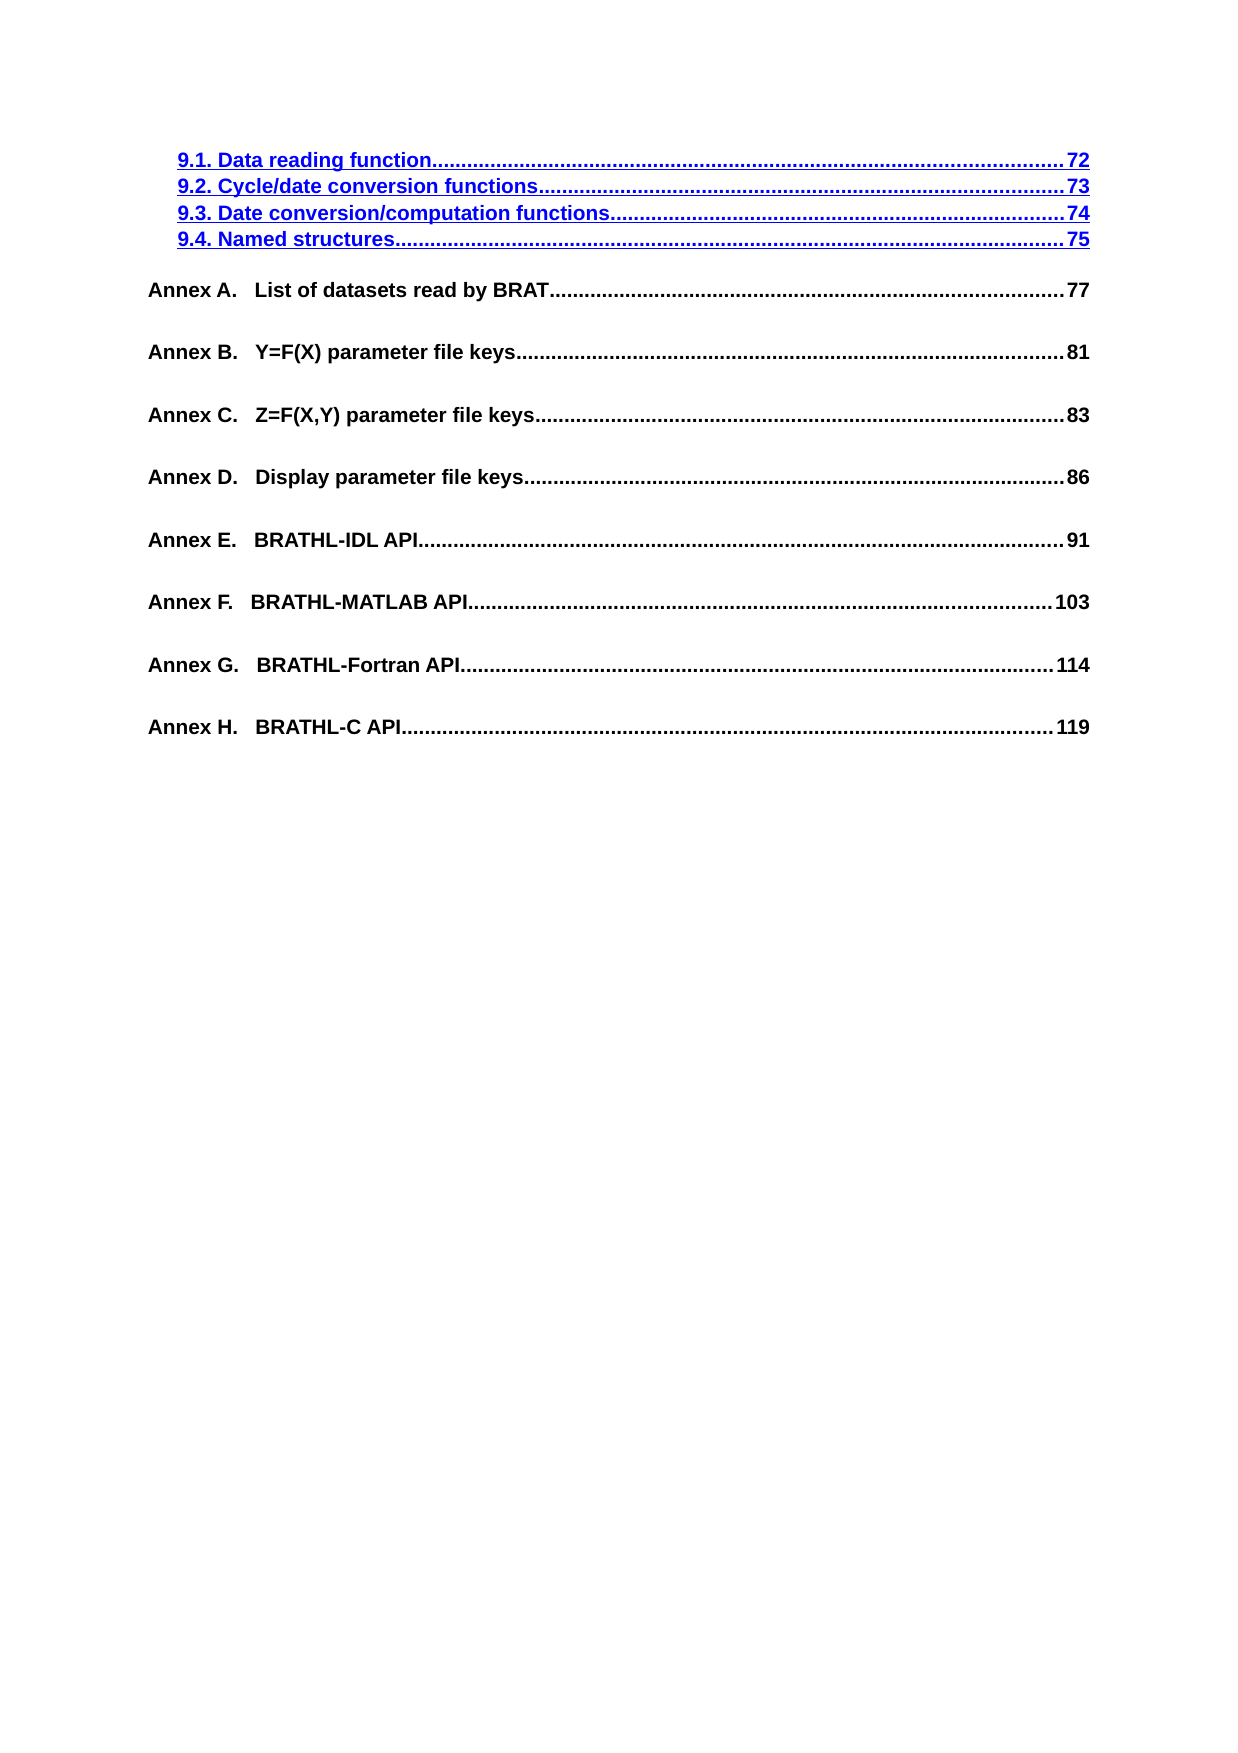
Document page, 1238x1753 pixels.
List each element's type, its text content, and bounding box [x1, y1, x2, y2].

text 9.2. Cycle/date conversion functions 73 [177, 174, 1090, 195]
text Annex C. Z=F(X,Y) parameter file keys 83 [148, 402, 1090, 427]
text Annex H. BRATHL-C API 119 [148, 714, 1090, 739]
text Annex E. BRATHL-IDL API 91 [148, 527, 1090, 552]
text Annex A. List of datasets read by BRAT 77 [148, 277, 1090, 302]
text 9.1. Data reading function 72 [177, 148, 1090, 169]
text 9.4. Named structures 75 [177, 226, 1090, 248]
text Annex G. BRATHL-Fortran API 114 [148, 652, 1090, 677]
text Annex D. Display parameter file keys 86 [148, 464, 1090, 489]
text Annex F. BRATHL-MATLAB API 103 [148, 589, 1090, 614]
text 9.3. Date conversion/computation functions 74 [177, 200, 1090, 222]
text Annex B. Y=F(X) parameter file keys 81 [148, 339, 1090, 364]
